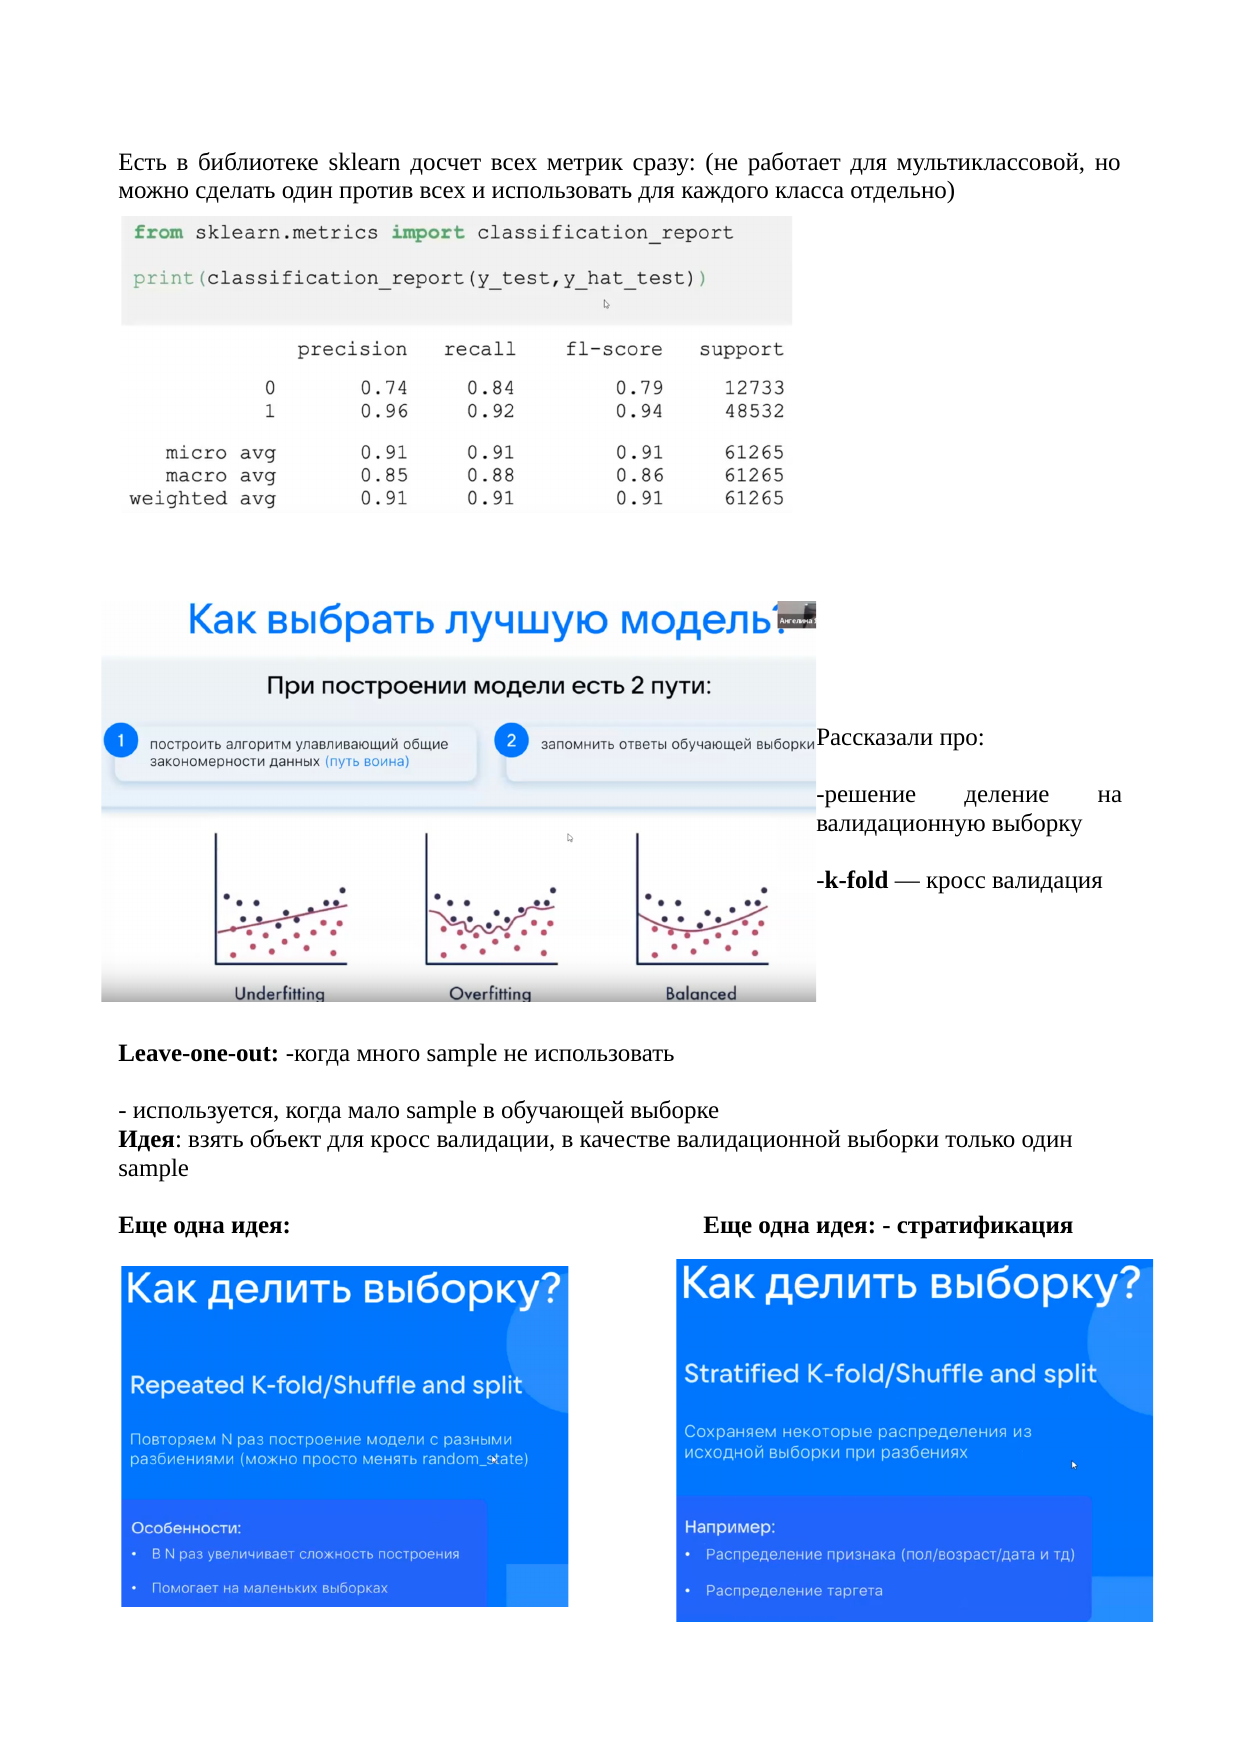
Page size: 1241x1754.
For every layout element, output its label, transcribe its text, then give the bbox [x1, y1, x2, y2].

text - используется, когда мало sample в обучающей выборке [118, 1096, 1122, 1124]
picture [676, 1259, 1154, 1622]
text Есть в библиотеке sklearn досчет всех метрик сразу: (не работает для мультиклассовой, но можно сделать один против всех и использовать для каждого класса отдельно) [118, 147, 1122, 204]
picture [101, 601, 817, 1002]
text -решение деление на валидационную выборку [817, 779, 1122, 837]
picture [121, 1266, 569, 1607]
text Leave-one-out: -когда много sample не использовать [118, 1038, 1122, 1067]
text Идея: взять объект для кросс валидации, в качестве валидационной выборки только один sample [118, 1124, 1122, 1182]
text Рассказали про: [817, 722, 1122, 751]
text -k-fold — кросс валидация [817, 866, 1122, 894]
picture [121, 216, 793, 513]
text Еще одна идея: Еще одна идея: - стратификация [118, 1211, 1122, 1239]
